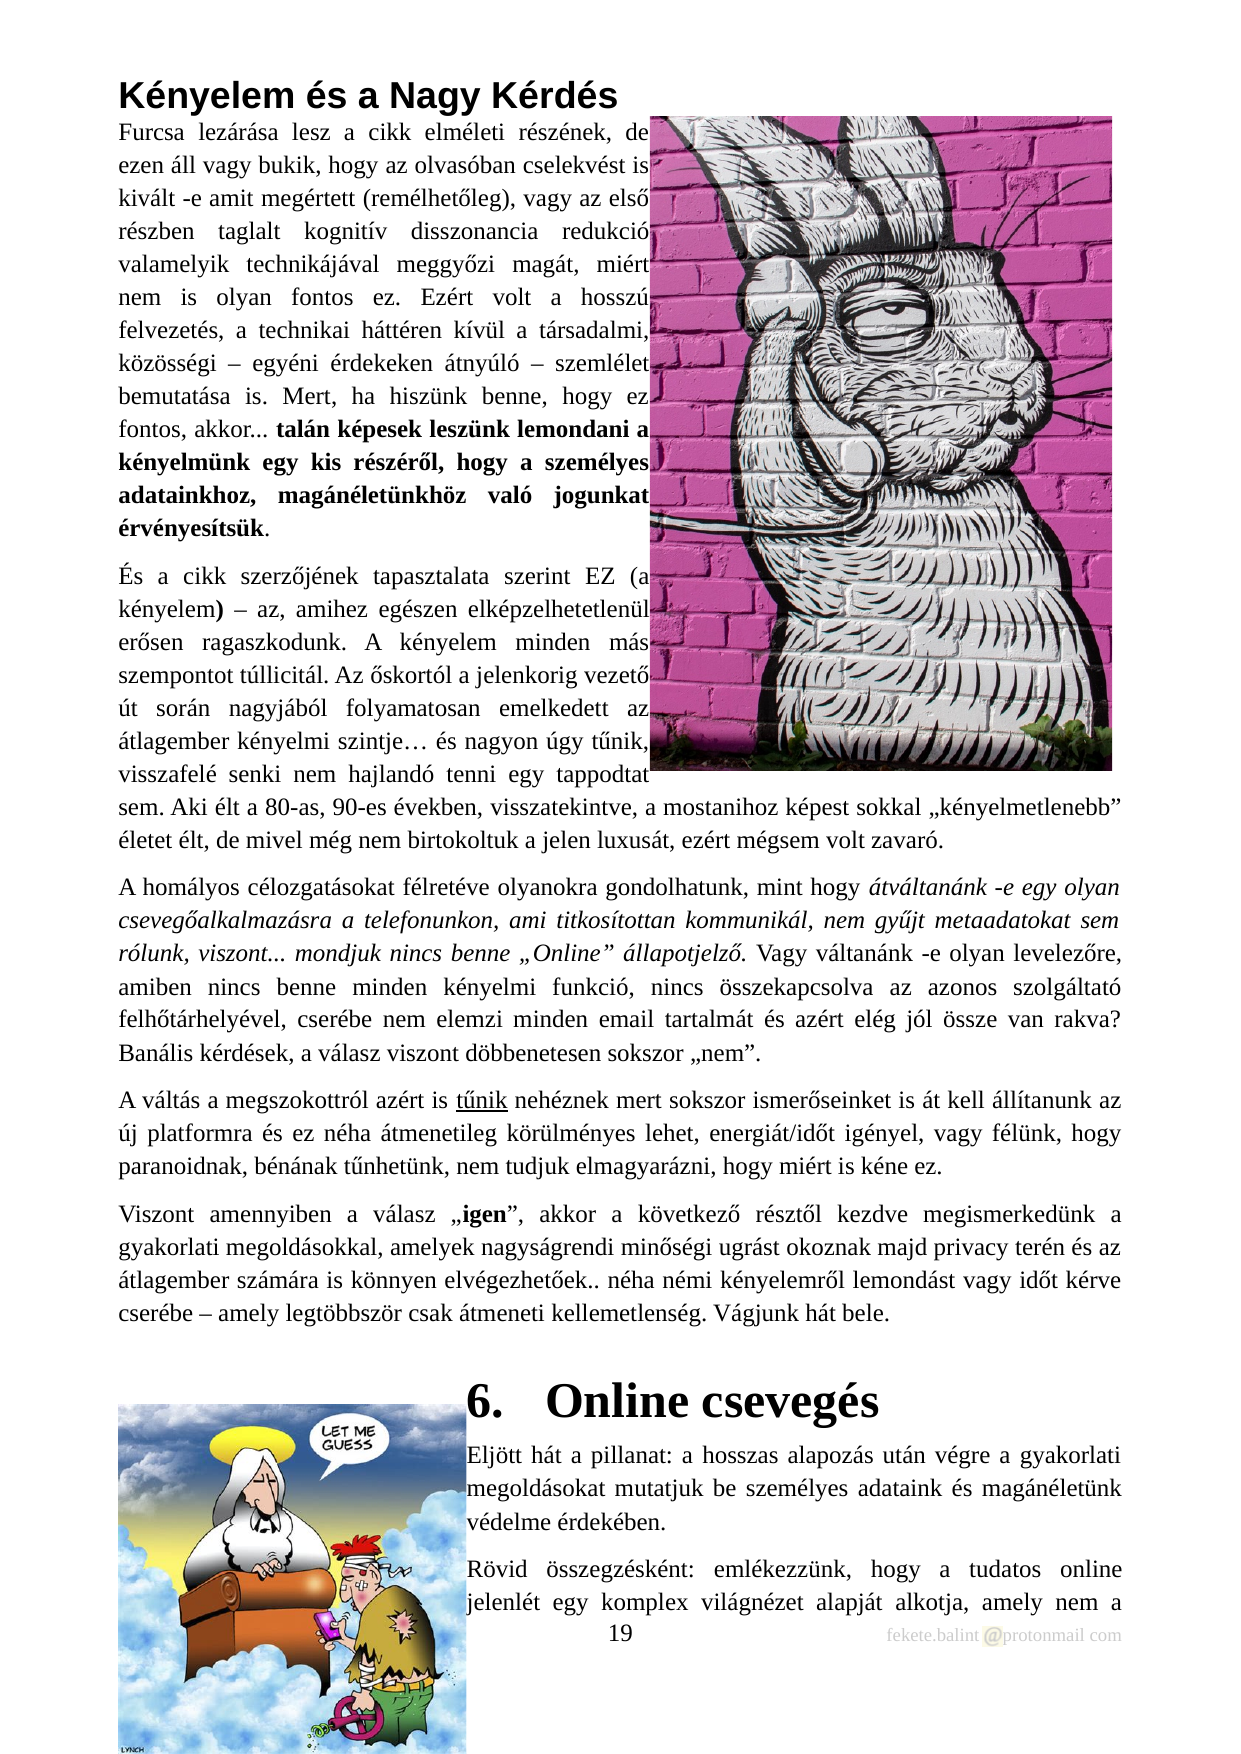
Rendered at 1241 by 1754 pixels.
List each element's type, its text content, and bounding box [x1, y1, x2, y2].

text A váltás a megszokottról azért is tűnik nehéznek mert sokszor ismerőseinket is át kell állítanunk az új platformra és ez néha átmenetileg körülményes lehet, energiát/időt igényel, vagy félünk, hogy paranoidnak, bénának tűnhetünk, nem tudjuk elmagyarázni, hogy miért is kéne ez. [118, 1085, 1122, 1180]
text Rövid összegzésként: emlékezzünk, hogy a tudatos online jelenlét egy komplex világnézet alapját alkotja, amely nem a [467, 1554, 1122, 1616]
text A homályos célozgatásokat félretéve olyanokra gondolhatunk, mint hogy átváltanánk -e egy olyan csevegőalkalmazásra a telefonunkon, ami titkosítottan kommunikál, nem gyűjt metaadatokat sem rólunk, viszont... mondjuk nincs benne „Online” állapotjelző. Vagy váltanánk -e olyan levelezőre, amiben nincs benne minden kényelmi funkció, nincs összekapcsolva az azonos szolgáltató felhőtárhelyével, cserébe nem elemzi minden email tartalmát és azért elég jól össze van rakva? Banális kérdések, a válasz viszont döbbenetesen sokszor „nem”. [118, 872, 1122, 1066]
picture [982, 1626, 1003, 1647]
subtitle Online csevegés [118, 1371, 1122, 1428]
subtitle Kényelem és a Nagy Kérdés [118, 74, 1122, 117]
text És a cikk szerzőjének tapasztalata szerint EZ (a kényelem) – az, amihez egészen elképzelhetetlenül erősen ragaszkodunk. A kényelem minden más szempontot túllicitál. Az őskortól a jelenkorig vezető út során nagyjából folyamatosan emelkedett az átlagember kényelmi szintje… és nagyon úgy tűnik, visszafelé senki nem hajlandó tenni egy tappodtat sem. Aki élt a 80-as, 90-es években, visszatekintve, a mostanihoz képest sokkal „kényelmetlenebb” életet élt, de mivel még nem birtokoltuk a jelen luxusát, ezért mégsem volt zavaró. [118, 561, 1122, 854]
text Eljött hát a pillanat: a hosszas alapozás után végre a gyakorlati megoldásokat mutatjuk be személyes adataink és magánéletünk védelme érdekében. [467, 1441, 1122, 1535]
text Viszont amennyiben a válasz „igen”, akkor a következő résztől kezdve megismerkedünk a gyakorlati megoldásokkal, amelyek nagyságrendi minőségi ugrást okoznak majd privacy terén és az átlagember számára is könnyen elvégezhetőek.. néha némi kényelemről lemondást vagy időt kérve cserébe – amely legtöbbször csak átmeneti kellemetlenség. Vágjunk hát bele. [118, 1199, 1122, 1327]
picture [118, 1404, 467, 1754]
text Furcsa lezárása lesz a cikk elméleti részének, de ezen áll vagy bukik, hogy az olvasóban cselekvést is kivált -e amit megértett (remélhetőleg), vagy az első részben taglalt kognitív disszonancia redukció valamelyik technikájával meggyőzi magát, miért nem is olyan fontos ez. Ezért volt a hosszú felvezetés, a technikai háttéren kívül a társadalmi, közösségi – egyéni érdekeken átnyúló – szemlélet bemutatása is. Mert, ha hiszünk benne, hogy ez fontos, akkor... talán képesek leszünk lemondani a kényelmünk egy kis részéről, hogy a személyes adatainkhoz, magánéletünkhöz való jogunkat érvényesítsük. [118, 117, 649, 542]
picture [649, 116, 1113, 771]
